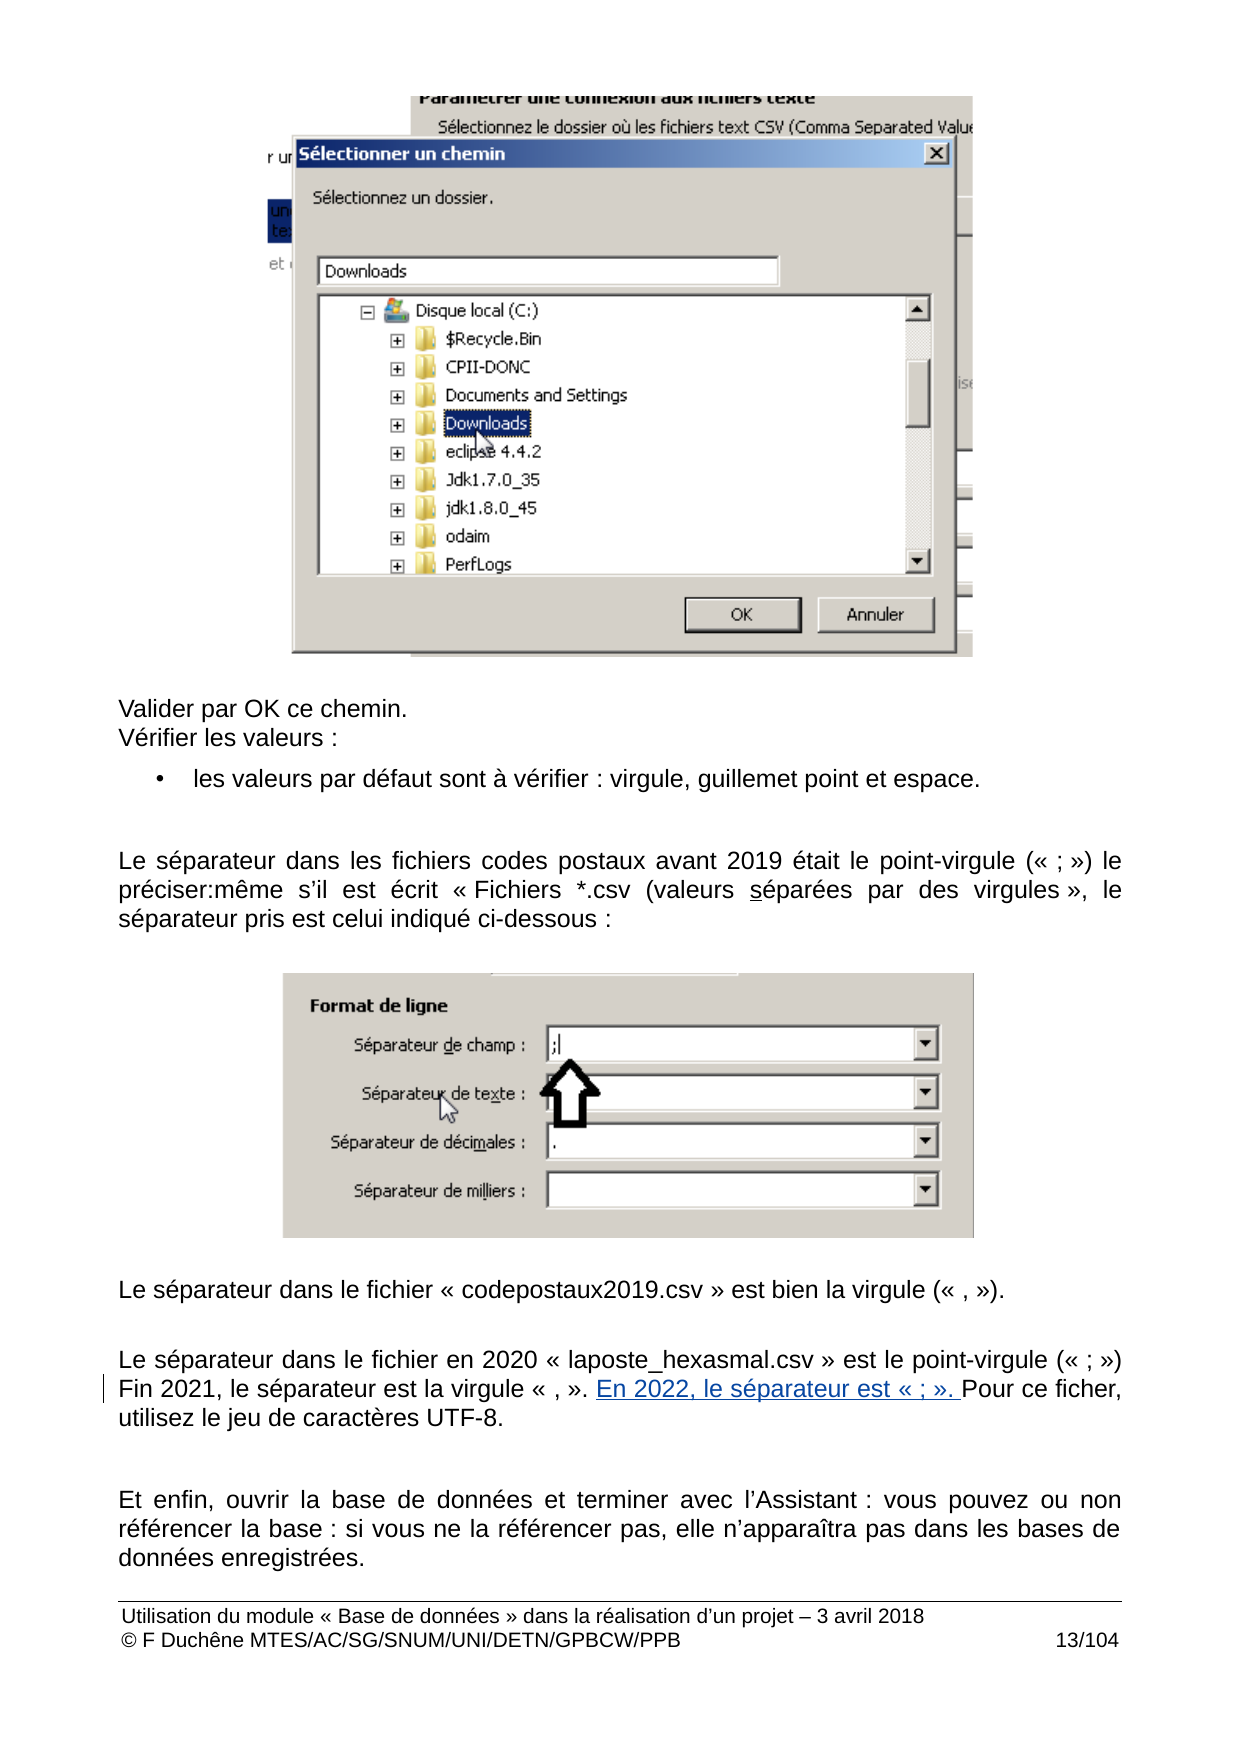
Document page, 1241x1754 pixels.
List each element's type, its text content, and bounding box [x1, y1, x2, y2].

text Le séparateur dans le fichier « codepostaux2019.csv » est bien la virgule (« , »). [118, 1275, 1122, 1304]
picture [267, 96, 973, 657]
text Et enfin, ouvrir la base de données et terminer avec l’Assistant : vous pouvez ou non référencer la base : si vous ne la référencer pas, elle n’apparaîtra pas dans les bases de données enregistrées. [118, 1485, 1122, 1571]
text Le séparateur dans les fichiers codes postaux avant 2019 était le point-virgule (« ; ») le préciser:même s’il est écrit « Fichiers *.csv (valeurs séparées par des virgules », le séparateur pris est celui indiqué ci-dessous : [118, 846, 1122, 933]
text Le séparateur dans le fichier en 2020 « laposte_hexasmal.csv » est le point-virgule (« ; ») Fin 2021, le séparateur est la virgule « , ». En 2022, le séparateur est « ; ». Pour ce ficher, utilisez le jeu de caractères UTF-8. [118, 1345, 1122, 1431]
text Valider par OK ce chemin. [118, 694, 1122, 722]
picture [266, 973, 974, 1238]
list les valeurs par défaut sont à vérifier : virgule, guillemet point et espace. [156, 764, 1122, 793]
text Vérifier les valeurs : [118, 722, 1122, 751]
